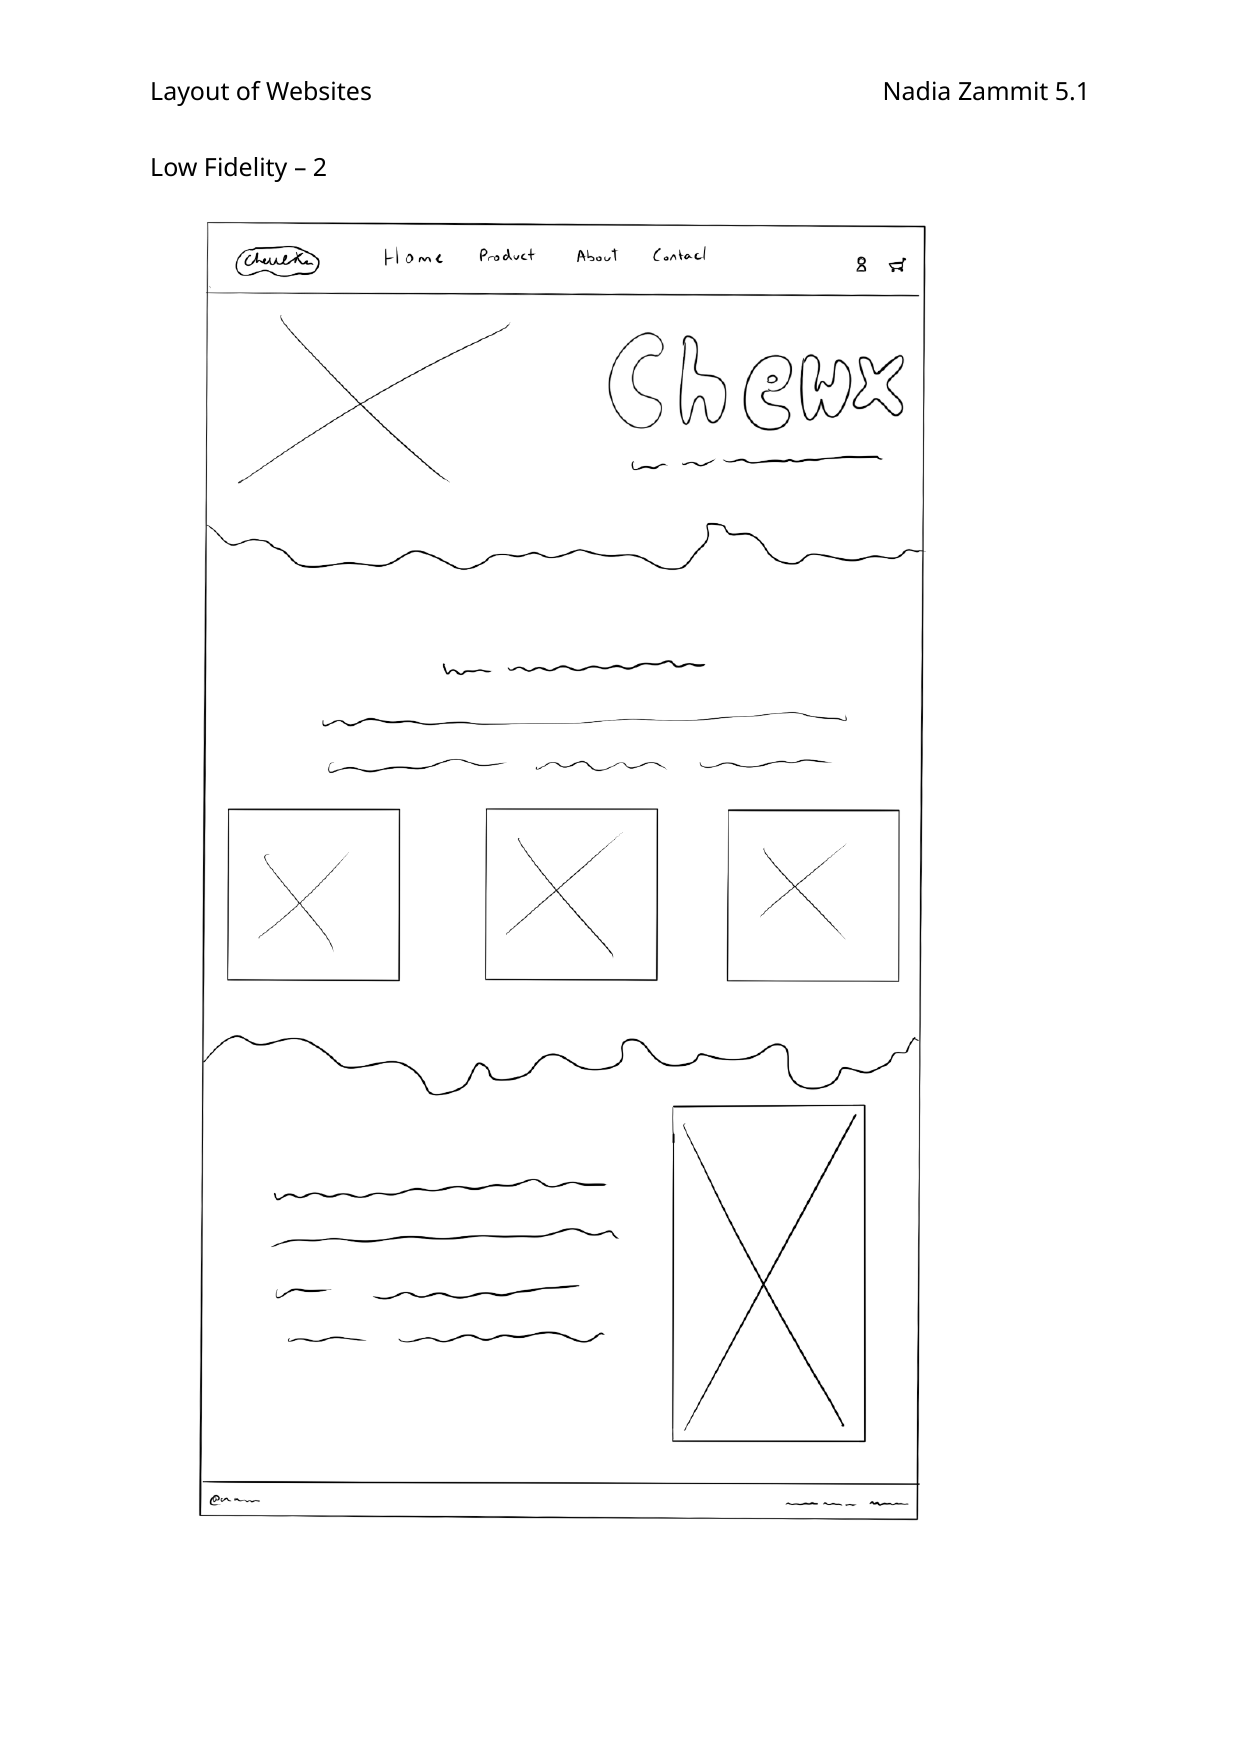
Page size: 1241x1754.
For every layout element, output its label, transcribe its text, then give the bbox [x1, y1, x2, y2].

text Low Fidelity – 2 [150, 150, 1090, 1565]
